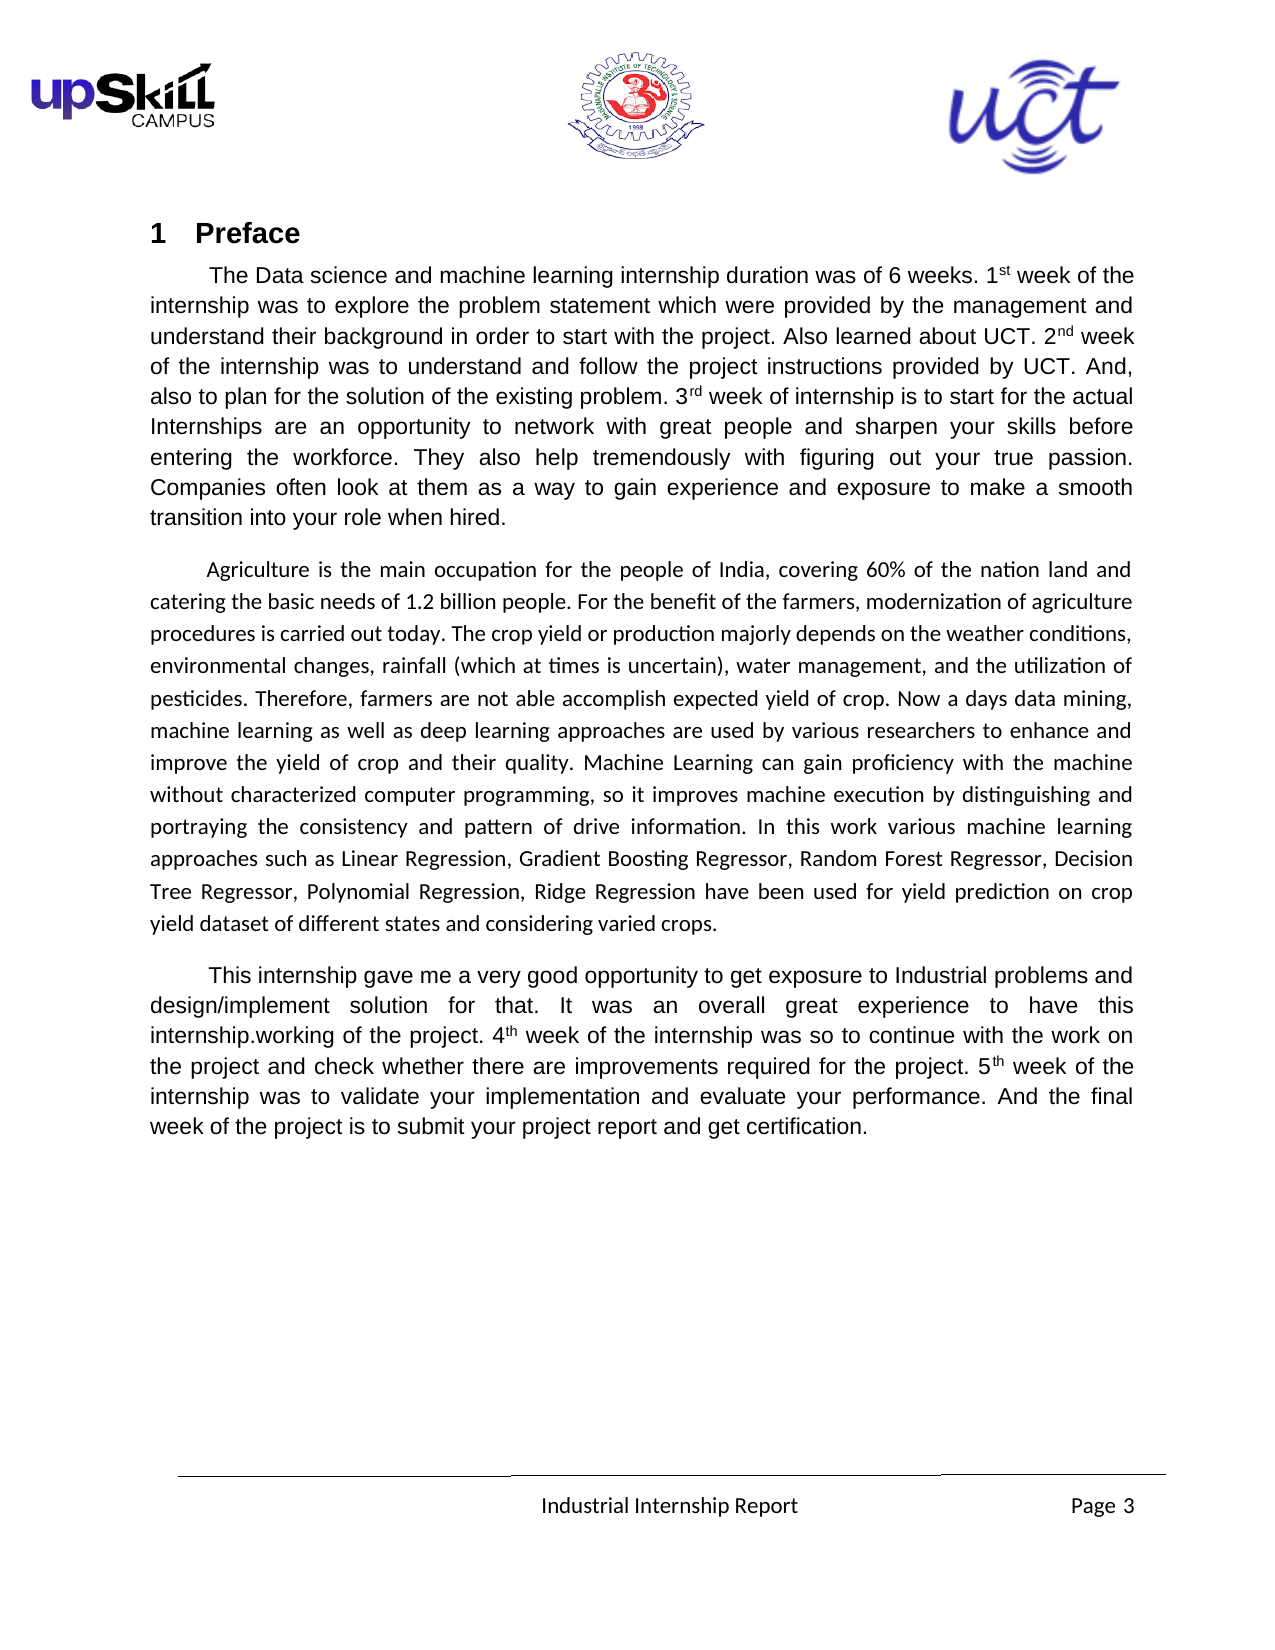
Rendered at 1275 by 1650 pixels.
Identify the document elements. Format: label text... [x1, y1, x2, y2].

text This internship gave me a very good opportunity to get exposure to Industrial problems and design/implement solution for that. It was an overall great experience to have this internship.working of the project. 4th week of the internship was so to continue with the work on the project and check whether there are improvements required for the project. 5th week of the internship was to validate your implementation and evaluate your performance. And the final week of the project is to submit your project report and get certification. [150, 962, 1134, 1139]
text Agriculture is the main occupation for the people of India, covering 60% of the nation land and catering the basic needs of 1.2 billion people. For the benefit of the farmers, modernization of agriculture procedures is carried out today. The crop yield or production majorly depends on the weather conditions, environmental changes, rainfall (which at times is uncertain), water management, and the utilization of pesticides. Therefore, farmers are not able accomplish expected yield of crop. Now a days data mining, machine learning as well as deep learning approaches are used by various researchers to enhance and improve the yield of crop and their quality. Machine Learning can gain proficiency with the machine without characterized computer programming, so it improves machine execution by distinguishing and portraying the consistency and pattern of drive information. In this work various machine learning approaches such as Linear Regression, Gradient Boosting Regressor, Random Forest Regressor, Decision Tree Regressor, Polynomial Regression, Ridge Regression have been used for yield prediction on crop yield dataset of different states and considering varied crops. [150, 555, 1134, 937]
text The Data science and machine learning internship duration was of 6 weeks. 1st week of the internship was to explore the problem statement which were provided by the management and understand their background in order to start with the project. Also learned about UCT. 2nd week of the internship was to understand and follow the project instructions provided by UCT. And, also to plan for the solution of the existing problem. 3rd week of internship is to start for the actual Internships are an opportunity to network with great people and sharpen your skills before entering the workforce. They also help tremendously with figuring out your true passion. Companies often look at them as a way to gain experience and exposure to make a smooth transition into your role when hired. [150, 262, 1134, 530]
subtitle Preface [150, 216, 1134, 250]
